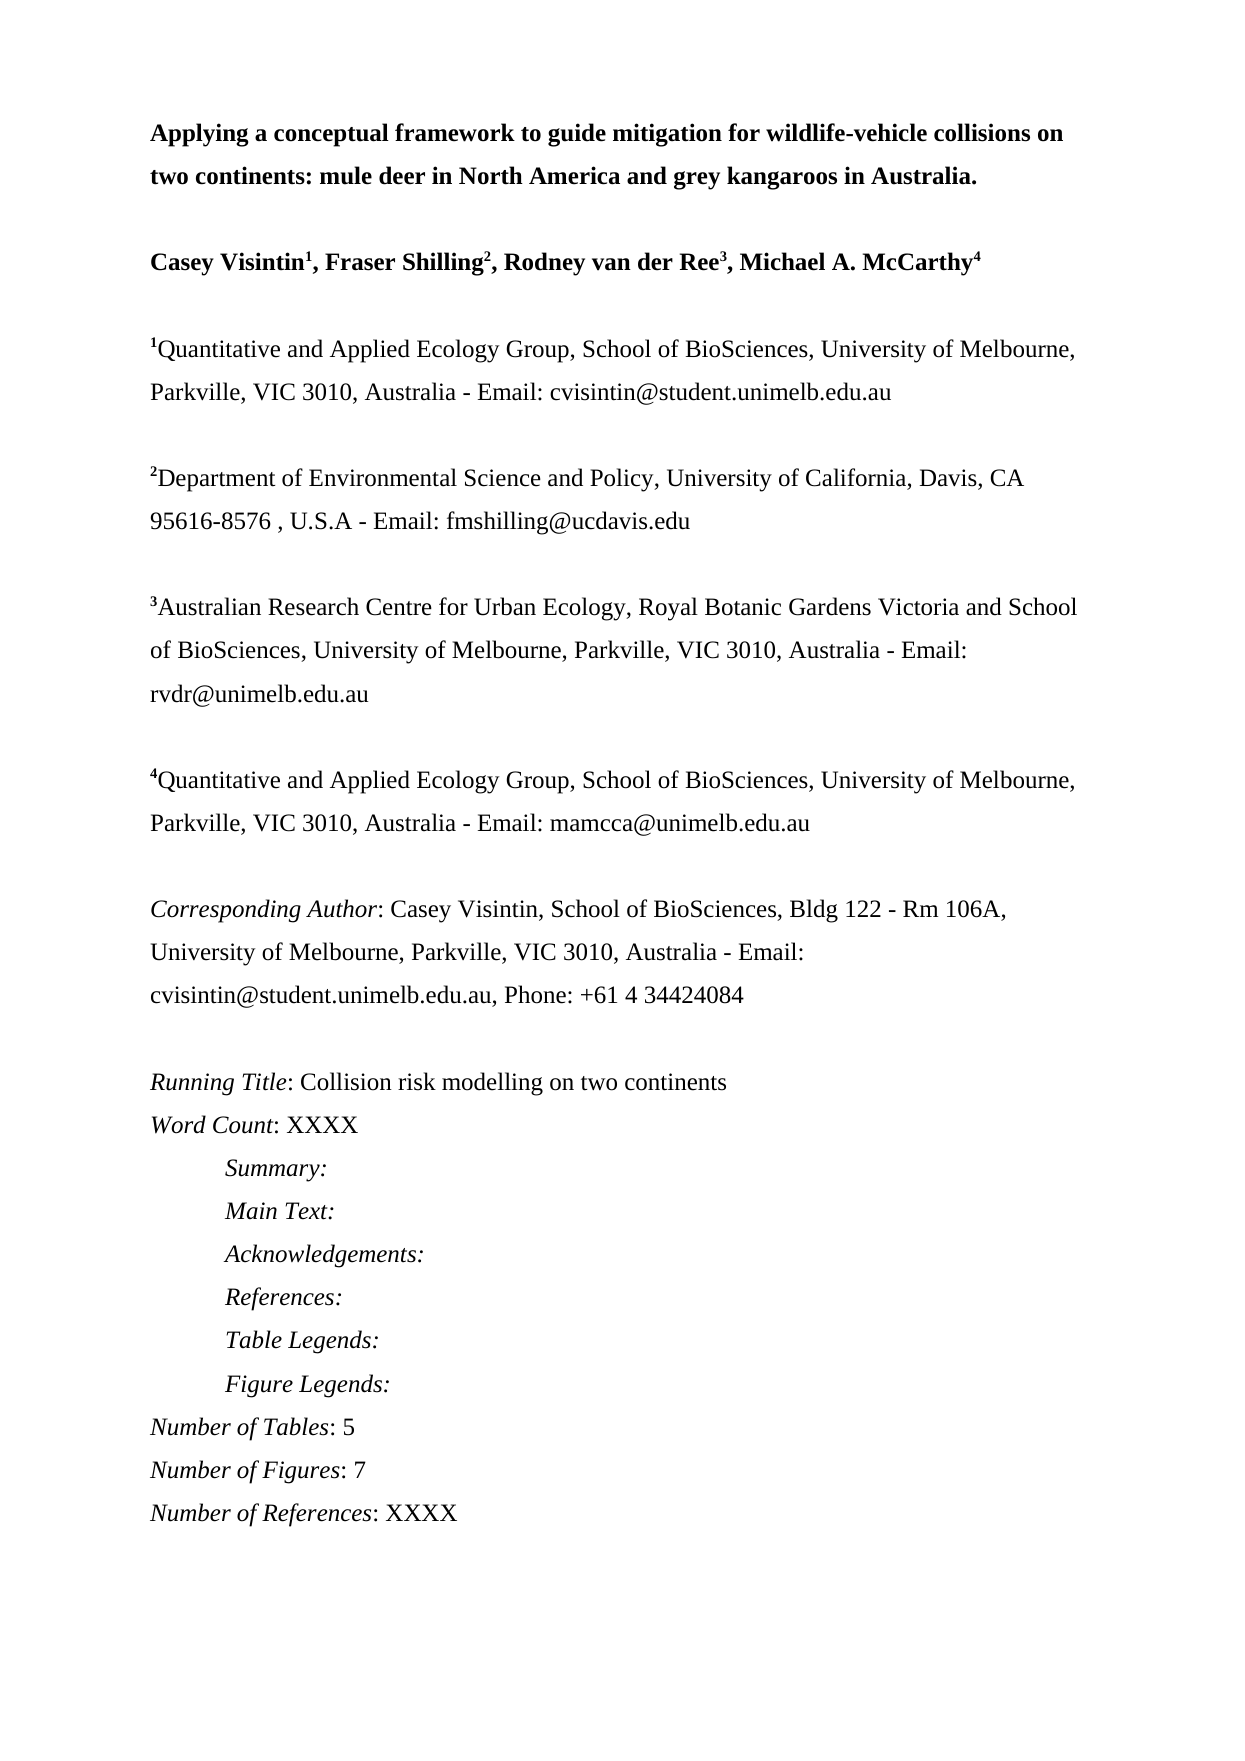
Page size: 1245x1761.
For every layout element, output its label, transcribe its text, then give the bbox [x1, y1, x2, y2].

text Running Title: Collision risk modelling on two continents [150, 1067, 1095, 1096]
text Number of Figures: 7 [150, 1455, 1095, 1484]
text Acknowledgements: [150, 1239, 1095, 1268]
text References: [150, 1282, 1095, 1311]
text Summary: [150, 1153, 1095, 1182]
text Casey Visintin1, Fraser Shilling2, Rodney van der Ree3, Michael A. McCarthy4 [150, 247, 1095, 276]
text Table Legends: [150, 1326, 1095, 1354]
text 4Quantitative and Applied Ecology Group, School of BioSciences, University of Melbourne, Parkville, VIC 3010, Australia - Email: mamcca@unimelb.edu.au [150, 765, 1095, 837]
text Main Text: [150, 1196, 1095, 1225]
text Number of References: XXXX [150, 1498, 1095, 1527]
text Word Count: XXXX [150, 1110, 1095, 1139]
text Corresponding Author: Casey Visintin, School of BioSciences, Bldg 122 - Rm 106A, University of Melbourne, Parkville, VIC 3010, Australia - Email: cvisintin@student.unimelb.edu.au, Phone: +61 4 34424084 [150, 894, 1095, 1009]
text Figure Legends: Number of Tables: 5 [150, 1369, 1095, 1441]
text 3Australian Research Centre for Urban Ecology, Royal Botanic Gardens Victoria and School of BioSciences, University of Melbourne, Parkville, VIC 3010, Australia - Email: rvdr@unimelb.edu.au [150, 592, 1095, 707]
text 2Department of Environmental Science and Policy, University of California, Davis, CA 95616-8576 , U.S.A - Email: fmshilling@ucdavis.edu [150, 463, 1095, 535]
text Applying a conceptual framework to guide mitigation for wildlife-vehicle collisions on two continents: mule deer in North America and grey kangaroos in Australia. [150, 118, 1095, 190]
text 1Quantitative and Applied Ecology Group, School of BioSciences, University of Melbourne, Parkville, VIC 3010, Australia - Email: cvisintin@student.unimelb.edu.au [150, 334, 1095, 406]
